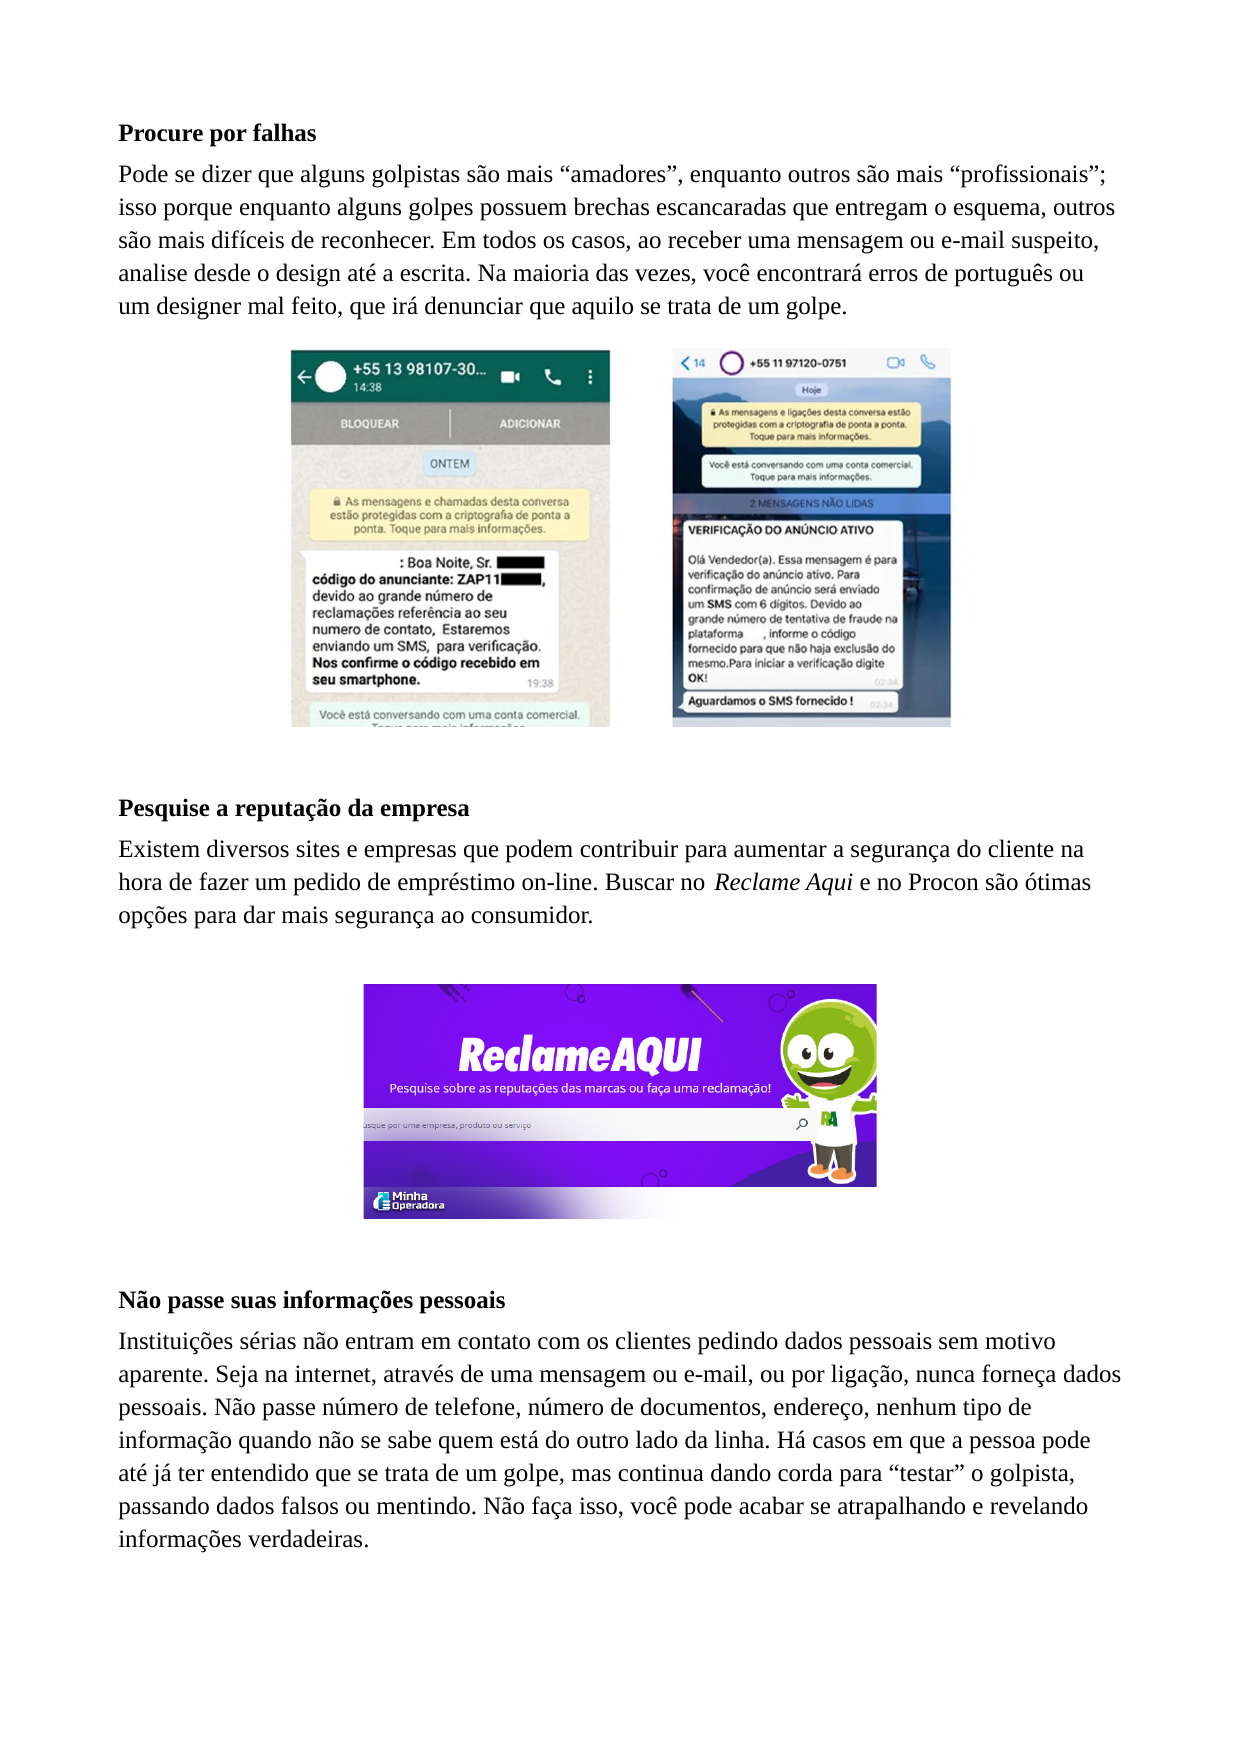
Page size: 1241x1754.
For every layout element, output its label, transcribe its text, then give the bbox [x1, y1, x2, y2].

subtitle Procure por falhas [118, 118, 1122, 147]
subtitle Não passe suas informações pessoais [118, 1285, 1122, 1313]
subtitle Pesquise a reputação da empresa [118, 793, 1122, 822]
picture [363, 948, 877, 1219]
text Existem diversos sites e empresas que podem contribuir para aumentar a segurança do cliente na hora de fazer um pedido de empréstimo on-line. Buscar no Reclame Aqui e no Procon são ótimas opções para dar mais segurança ao consumidor. [118, 834, 1122, 929]
text Pode se dizer que alguns golpistas são mais “amadores”, enquanto outros são mais “profissionais”; isso porque enquanto alguns golpes possuem brechas escancaradas que entregam o esquema, outros são mais difíceis de reconhecer. Em todos os casos, ao receber uma mensagem ou e-mail suspeito, analise desde o design até a escrita. Na maioria das vezes, você encontrará erros de português ou um designer mal feito, que irá denunciar que aquilo se trata de um golpe. [118, 159, 1122, 320]
text Instituições sérias não entram em contato com os clientes pedindo dados pessoais sem motivo aparente. Seja na internet, através de uma mensagem ou e-mail, ou por ligação, nunca forneça dados pessoais. Não passe número de telefone, número de documentos, endereço, nenhum tipo de informação quando não se sabe quem está do outro lado da linha. Há casos em que a pessoa pode até já ter entendido que se trata de um golpe, mas continua dando corda para “testar” o golpista, passando dados falsos ou mentindo. Não faça isso, você pode acabar se atrapalhando e revelando informações verdadeiras. [118, 1326, 1122, 1553]
picture [274, 339, 966, 727]
